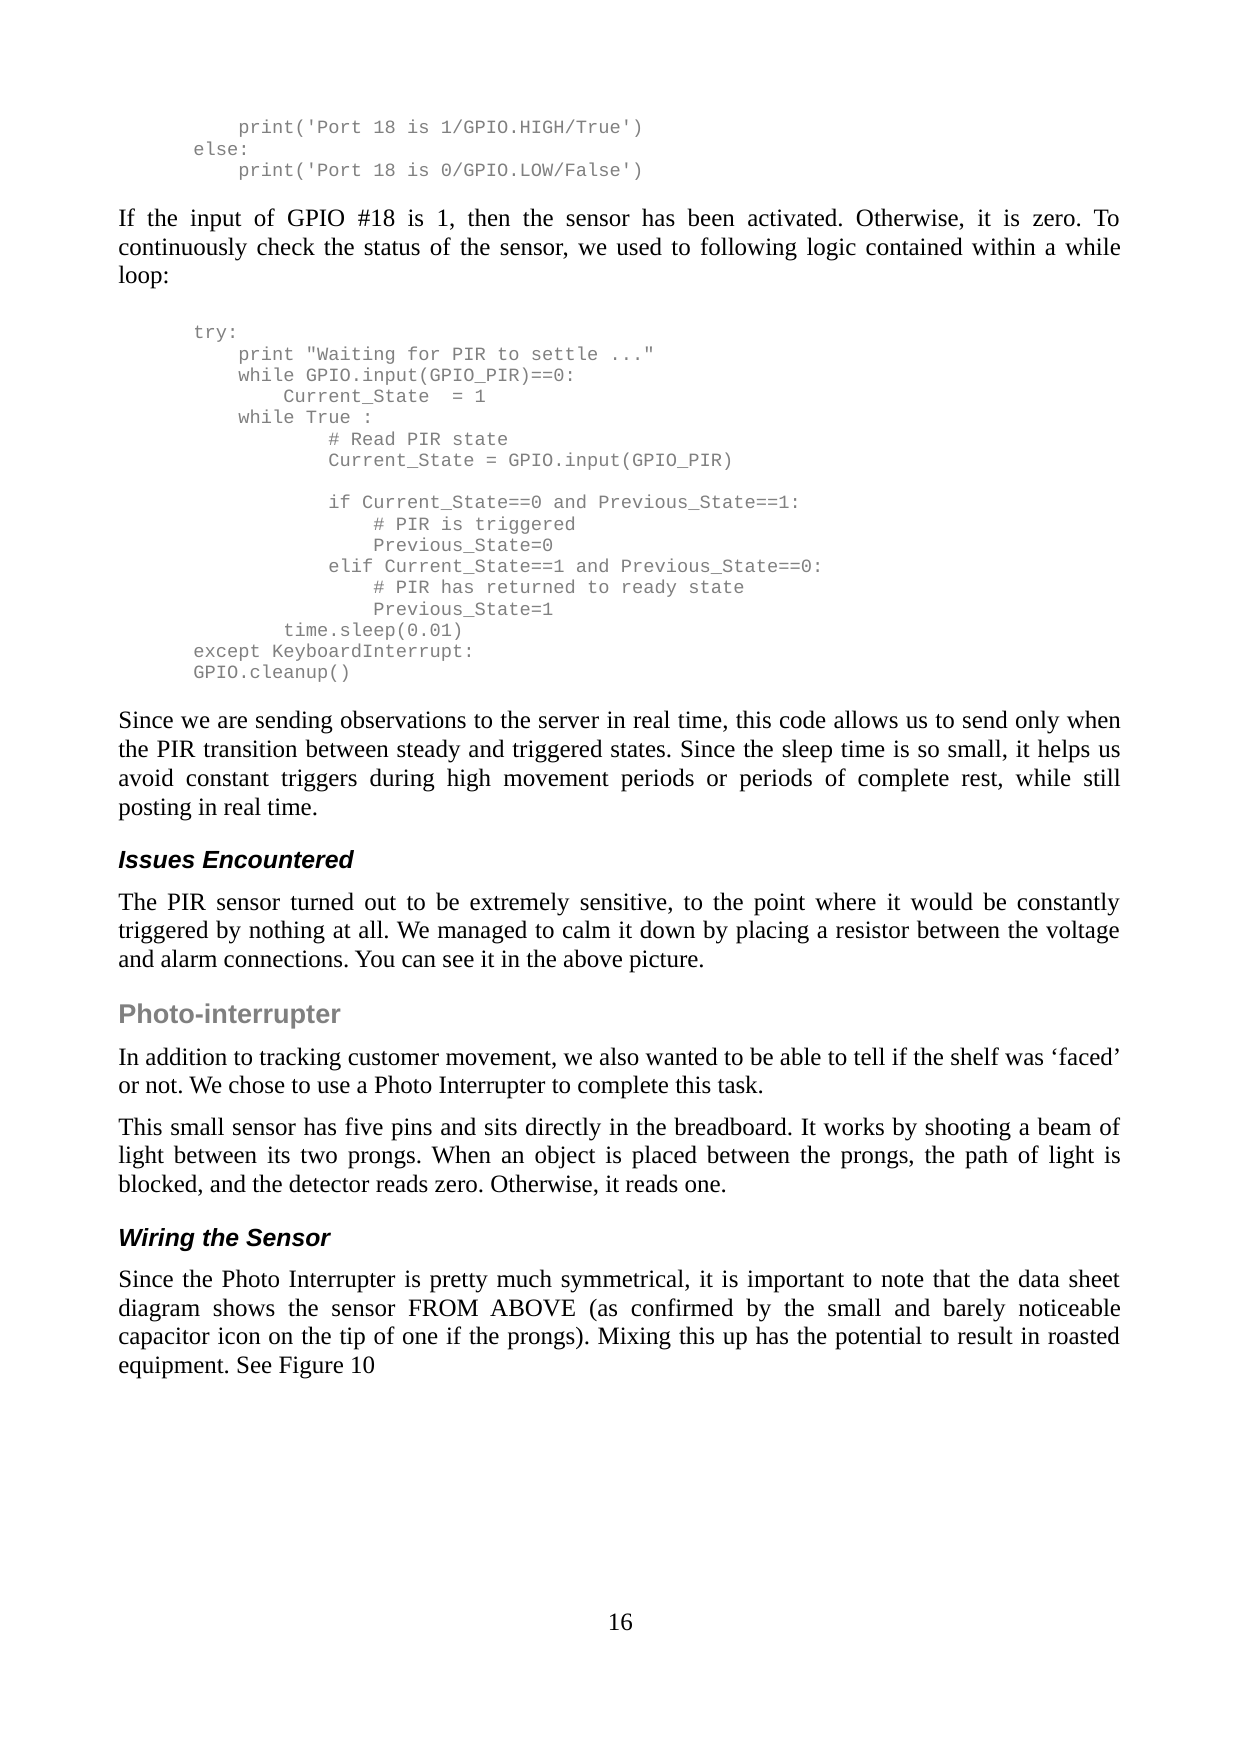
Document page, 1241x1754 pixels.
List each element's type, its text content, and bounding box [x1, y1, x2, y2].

text Previous_State=1 [193, 599, 1122, 621]
text Current_State = 1 [193, 387, 1122, 408]
text elif Current_State==1 and Previous_State==0: [193, 557, 1122, 578]
text This small sensor has five pins and sits directly in the breadboard. It works by shooting a beam of light between its two prongs. When an object is placed between the prongs, the path of light is blocked, and the detector reads zero. Otherwise, it reads one. [118, 1112, 1122, 1198]
text The PIR sensor turned out to be extremely sensitive, to the point where it would be constantly triggered by nothing at all. We managed to calm it down by placing a resistor between the voltage and alarm connections. You can see it in the above picture. [118, 887, 1122, 973]
subtitle Wiring the Sensor [118, 1223, 1122, 1251]
text Previous_State=0 [193, 536, 1122, 557]
text print "Waiting for PIR to settle ..." [193, 344, 1122, 366]
text # PIR is triggered [193, 514, 1122, 536]
text Current_State = GPIO.input(GPIO_PIR) [193, 451, 1122, 472]
text print('Port 18 is 1/GPIO.HIGH/True') [193, 118, 1122, 139]
text GPIO.cleanup() [193, 663, 1122, 684]
text # Read PIR state [193, 429, 1122, 451]
subtitle Photo-interrupter [118, 998, 1122, 1029]
text except KeyboardInterrupt: [193, 642, 1122, 663]
text print('Port 18 is 0/GPIO.LOW/False') [193, 161, 1122, 182]
text time.sleep(0.01) [193, 621, 1122, 642]
text If the input of GPIO #18 is 1, then the sensor has been activated. Otherwise, it is zero. To continuously check the status of the sensor, we used to following logic contained within a while loop: [118, 203, 1122, 289]
subtitle Issues Encountered [118, 846, 1122, 874]
text # PIR has returned to ready state [193, 578, 1122, 599]
text Since the Photo Interrupter is pretty much symmetrical, it is important to note that the data sheet diagram shows the sensor FROM ABOVE (as confirmed by the small and barely noticeable capacitor icon on the tip of one if the prongs). Mixing this up has the potential to result in roasted equipment. See Figure 10 [118, 1264, 1122, 1379]
text while GPIO.input(GPIO_PIR)==0: [193, 366, 1122, 387]
text if Current_State==0 and Previous_State==1: [193, 493, 1122, 514]
text else: [193, 139, 1122, 161]
text try: [193, 323, 1122, 344]
text Since we are sending observations to the server in real time, this code allows us to send only when the PIR transition between steady and triggered states. Since the sleep time is so small, it helps us avoid constant triggers during high movement periods or periods of complete rest, while still posting in real time. [118, 706, 1122, 821]
text while True : [193, 408, 1122, 429]
text In addition to tracking customer movement, we also wanted to be able to tell if the shelf was ‘faced’ or not. We chose to use a Photo Interrupter to complete this task. [118, 1042, 1122, 1099]
